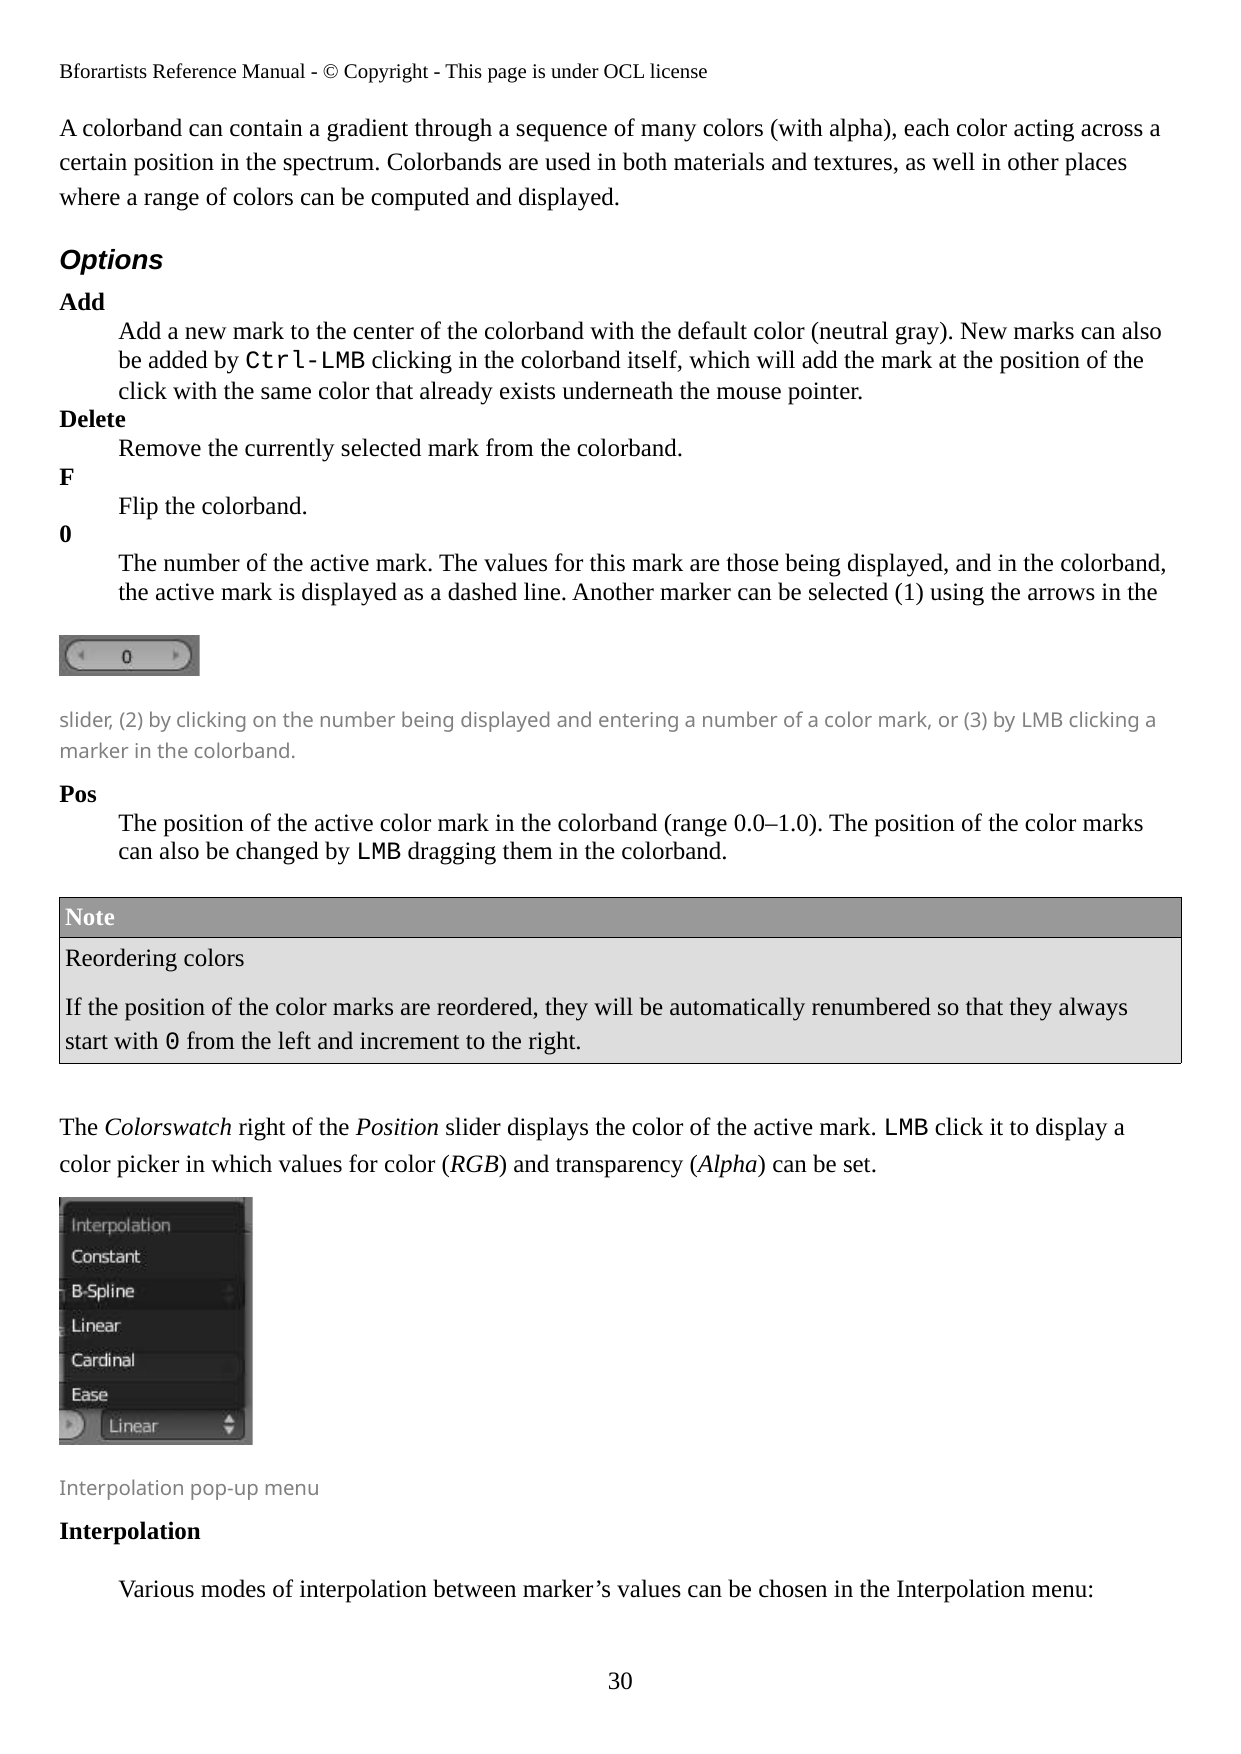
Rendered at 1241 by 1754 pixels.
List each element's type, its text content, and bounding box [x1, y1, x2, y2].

text Various modes of interpolation between marker’s values can be chosen in the Interpolation menu: [118, 1574, 1181, 1603]
subtitle Pos [59, 779, 1181, 808]
subtitle Interpolation [59, 1516, 1181, 1545]
subtitle F [59, 462, 1181, 491]
list Add a new mark to the center of the colorband with the default color (neutral gray). New marks can also be added by Ctrl-LMB clicking in the colorband itself, which will add the mark at the position of the click with the same color that already exists underneath the mouse pointer. [118, 316, 1181, 404]
picture [59, 635, 200, 676]
list The number of the active mark. The values for this mark are those being displayed, and in the colorband, the active mark is displayed as a dashed line. Another marker can be selected (1) using the arrows in the [118, 548, 1181, 606]
table_cell Reordering colors If the position of the color marks are reordered, they will be automatically renumbered so that they always start with 0 from the left and increment to the right. [60, 938, 1181, 1063]
subtitle Delete [59, 404, 1181, 433]
list Flip the colorband. [118, 491, 1181, 519]
subtitle Add [59, 287, 1181, 316]
text slider, (2) by clicking on the number being displayed and entering a number of a color mark, or (3) by LMB clicking a marker in the colorband. [59, 702, 1181, 764]
text The Colorswatch right of the Position slider displays the color of the active mark. LMB click it to display a color picker in which values for color (RGB) and transparency (Alpha) can be set. [59, 1112, 1181, 1177]
picture [59, 1197, 253, 1445]
text Interpolation pop-up menu [59, 1470, 1181, 1502]
list The position of the active color mark in the colorband (range 0.0–1.0). The position of the color marks can also be changed by LMB dragging them in the colorband. [118, 808, 1181, 867]
list Remove the currently selected mark from the colorband. [118, 433, 1181, 462]
table_header Note [60, 898, 1181, 937]
subtitle 0 [59, 519, 1181, 548]
text A colorband can contain a gradient through a sequence of many colors (with alpha), each color acting across a certain position in the spectrum. Colorbands are used in both materials and textures, as well in other places where a range of colors can be computed and displayed. [59, 113, 1181, 210]
subtitle Options [59, 243, 1181, 275]
